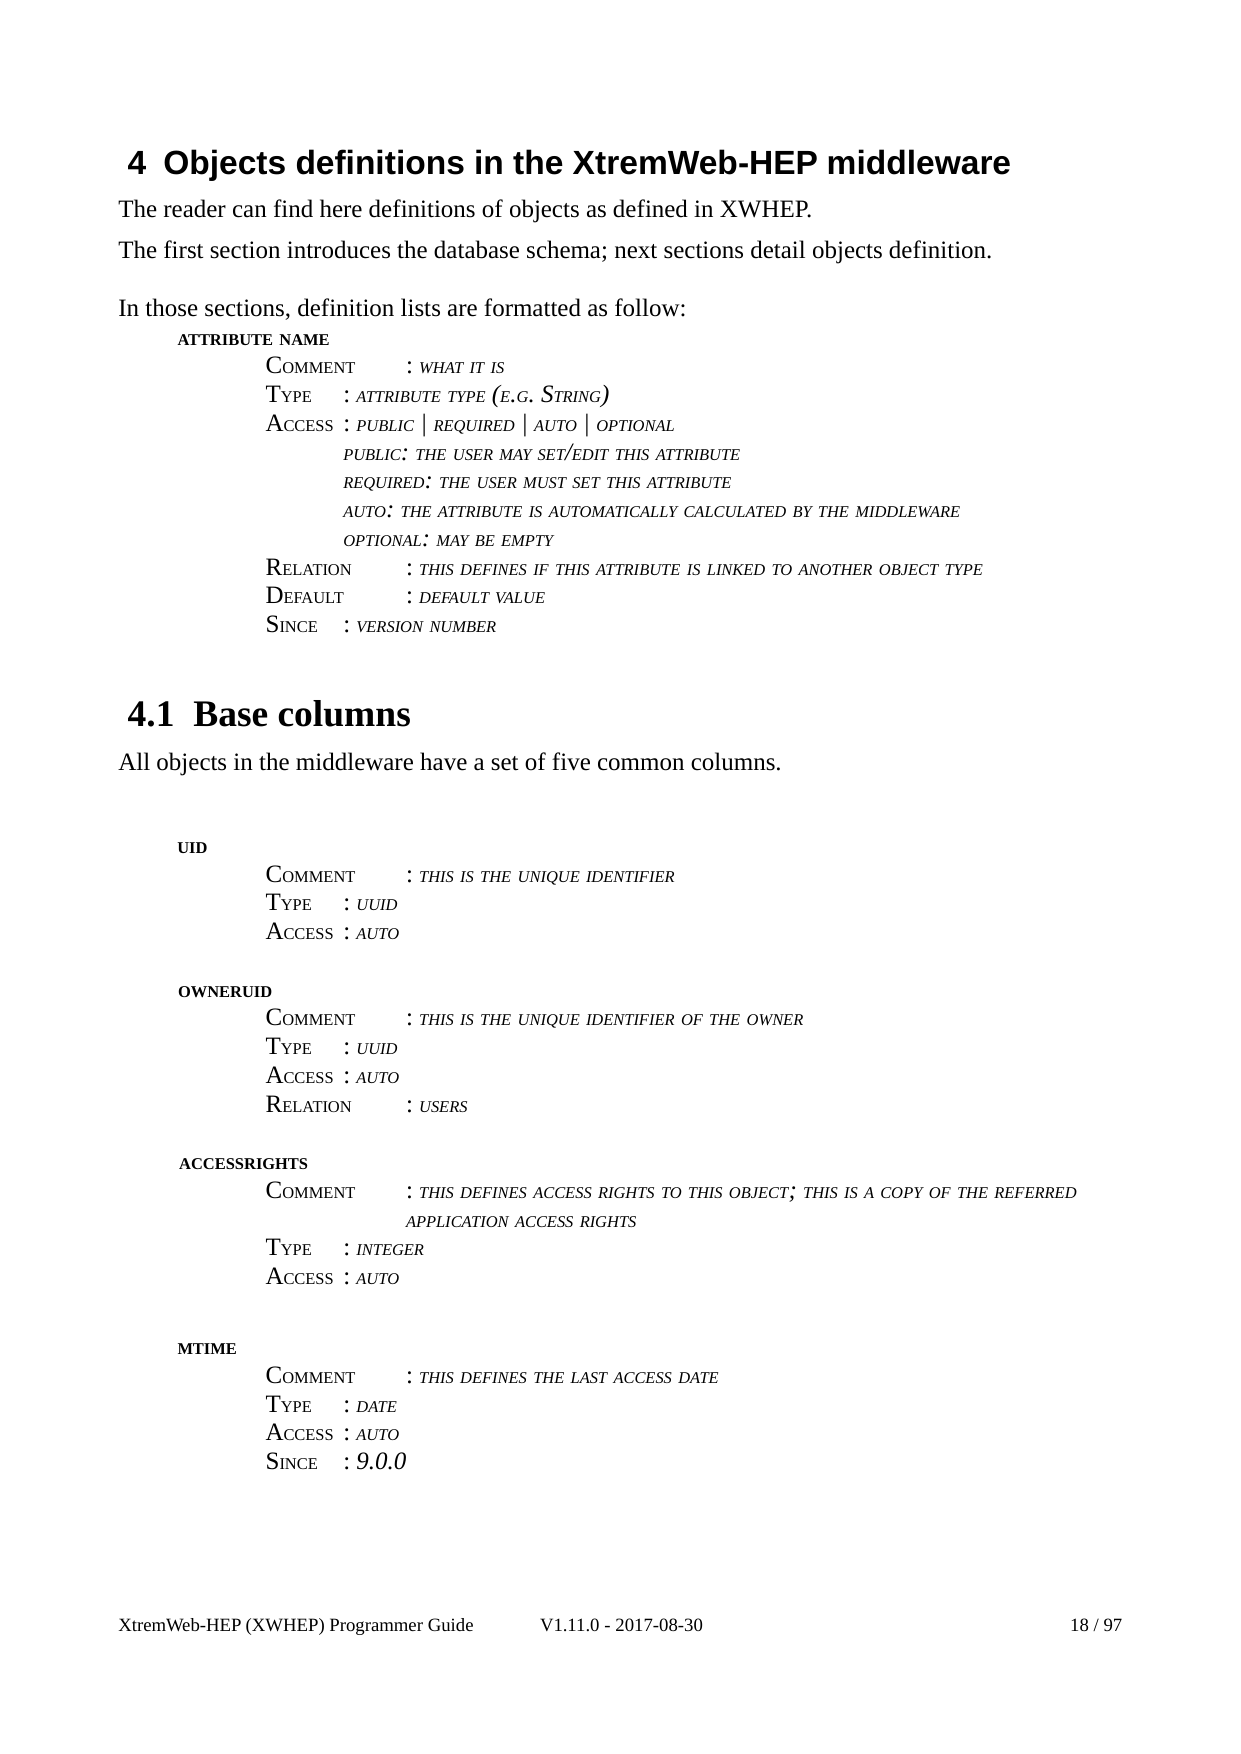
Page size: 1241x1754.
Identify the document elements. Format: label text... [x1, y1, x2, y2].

text Relation : this defines if this attribute is linked to another object type [265, 552, 1122, 581]
text Type : integer [265, 1232, 1122, 1261]
text Comment : this defines the last access date [265, 1360, 1122, 1389]
text The reader can find here definitions of objects as defined in XWHEP. [118, 194, 1122, 223]
text public: the user may set/edit this attribute [265, 437, 1122, 466]
text Type : uuid [265, 1031, 1122, 1060]
text attribute name [177, 322, 1122, 351]
text Access : auto [265, 1417, 1122, 1446]
text Since : version number [265, 609, 1122, 638]
text Comment : this is the unique identifier [265, 859, 1122, 887]
text uid [118, 830, 1122, 859]
text Comment : this defines access rights to this object; this is a copy of the referred application access rights [265, 1175, 1122, 1232]
text Type : uuid [265, 887, 1122, 916]
text Access : auto [265, 1261, 1122, 1290]
text auto: the attribute is automatically calculated by the middleware [265, 494, 1122, 523]
text required: the user must set this attribute [265, 466, 1122, 494]
text Access : auto [265, 916, 1122, 945]
text Type : attribute type (e.g. String) [265, 379, 1122, 408]
text The first section introduces the database schema; next sections detail objects definition. [118, 236, 1122, 264]
text accessrights [179, 1146, 1122, 1175]
text owneruid [178, 974, 1122, 1002]
text Relation : users [265, 1089, 1122, 1117]
text optional: may be empty [265, 523, 1122, 552]
text mtime [177, 1331, 1122, 1360]
subtitle Objects definitions in the XtremWeb-HEP middleware [118, 143, 1122, 182]
text Comment : this is the unique identifier of the owner [265, 1002, 1122, 1031]
text Type : date [265, 1389, 1122, 1417]
text Access : auto [265, 1060, 1122, 1089]
subtitle Base columns [118, 692, 1122, 735]
text In those sections, definition lists are formatted as follow: [118, 293, 1122, 322]
text Comment : what it is [265, 351, 1122, 379]
text Default : default value [265, 581, 1122, 609]
text Since : 9.0.0 [265, 1446, 1122, 1475]
text All objects in the middleware have a set of five common columns. [118, 747, 1122, 776]
text Access : public | required | auto | optional [265, 408, 1122, 437]
